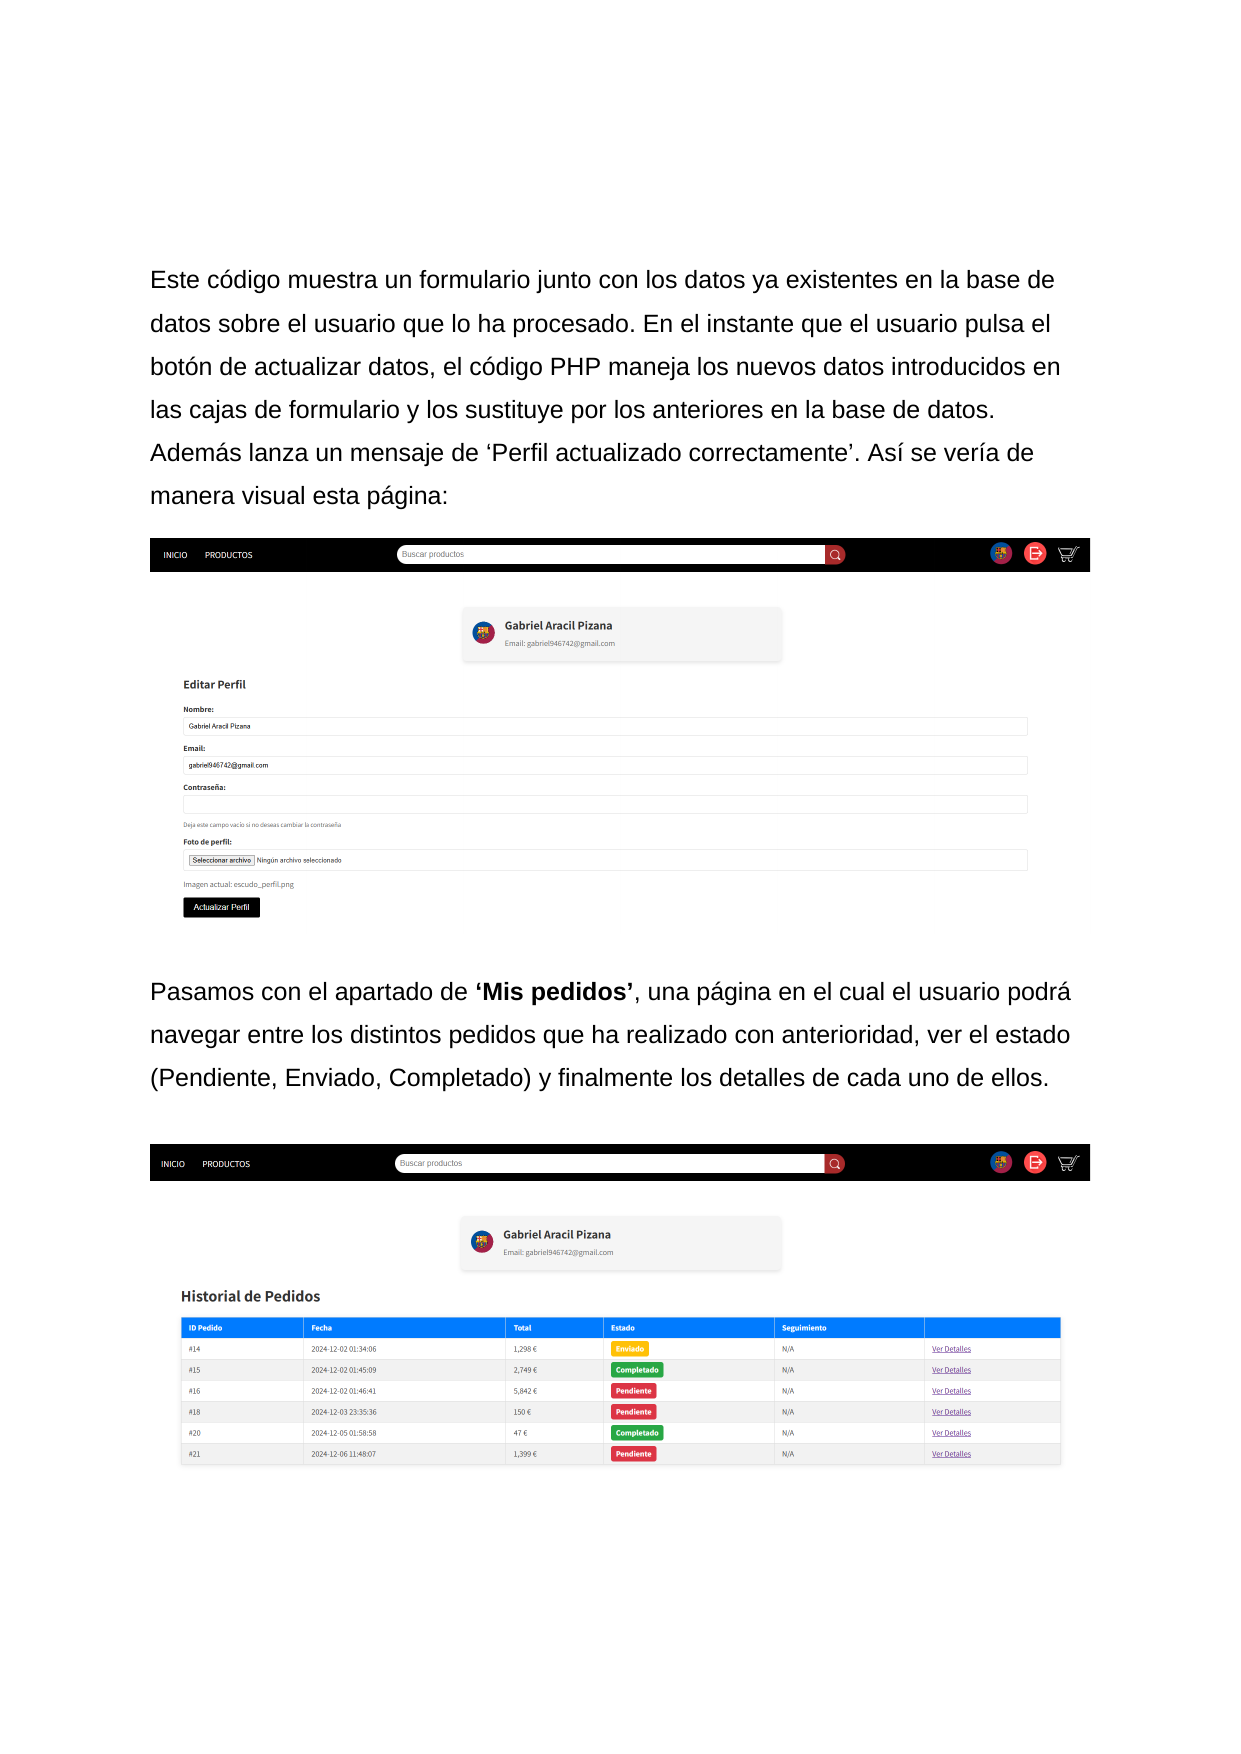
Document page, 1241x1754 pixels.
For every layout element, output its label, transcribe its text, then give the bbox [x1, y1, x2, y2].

picture [150, 538, 1091, 934]
text Pasamos con el apartado de ‘Mis pedidos’, una página en el cual el usuario podrá navegar entre los distintos pedidos que ha realizado con anterioridad, ver el estado (Pendiente, Enviado, Completado) y finalmente los detalles de cada uno de ellos. [150, 934, 1090, 1091]
picture [150, 1144, 1091, 1486]
text Este código muestra un formulario junto con los datos ya existentes en la base de datos sobre el usuario que lo ha procesado. En el instante que el usuario pulsa el botón de actualizar datos, el código PHP maneja los nuevos datos introducidos en las cajas de formulario y los sustituye por los anteriores en la base de datos. Además lanza un mensaje de ‘Perfil actualizado correctamente’. Así se vería de manera visual esta página: [150, 265, 1090, 510]
